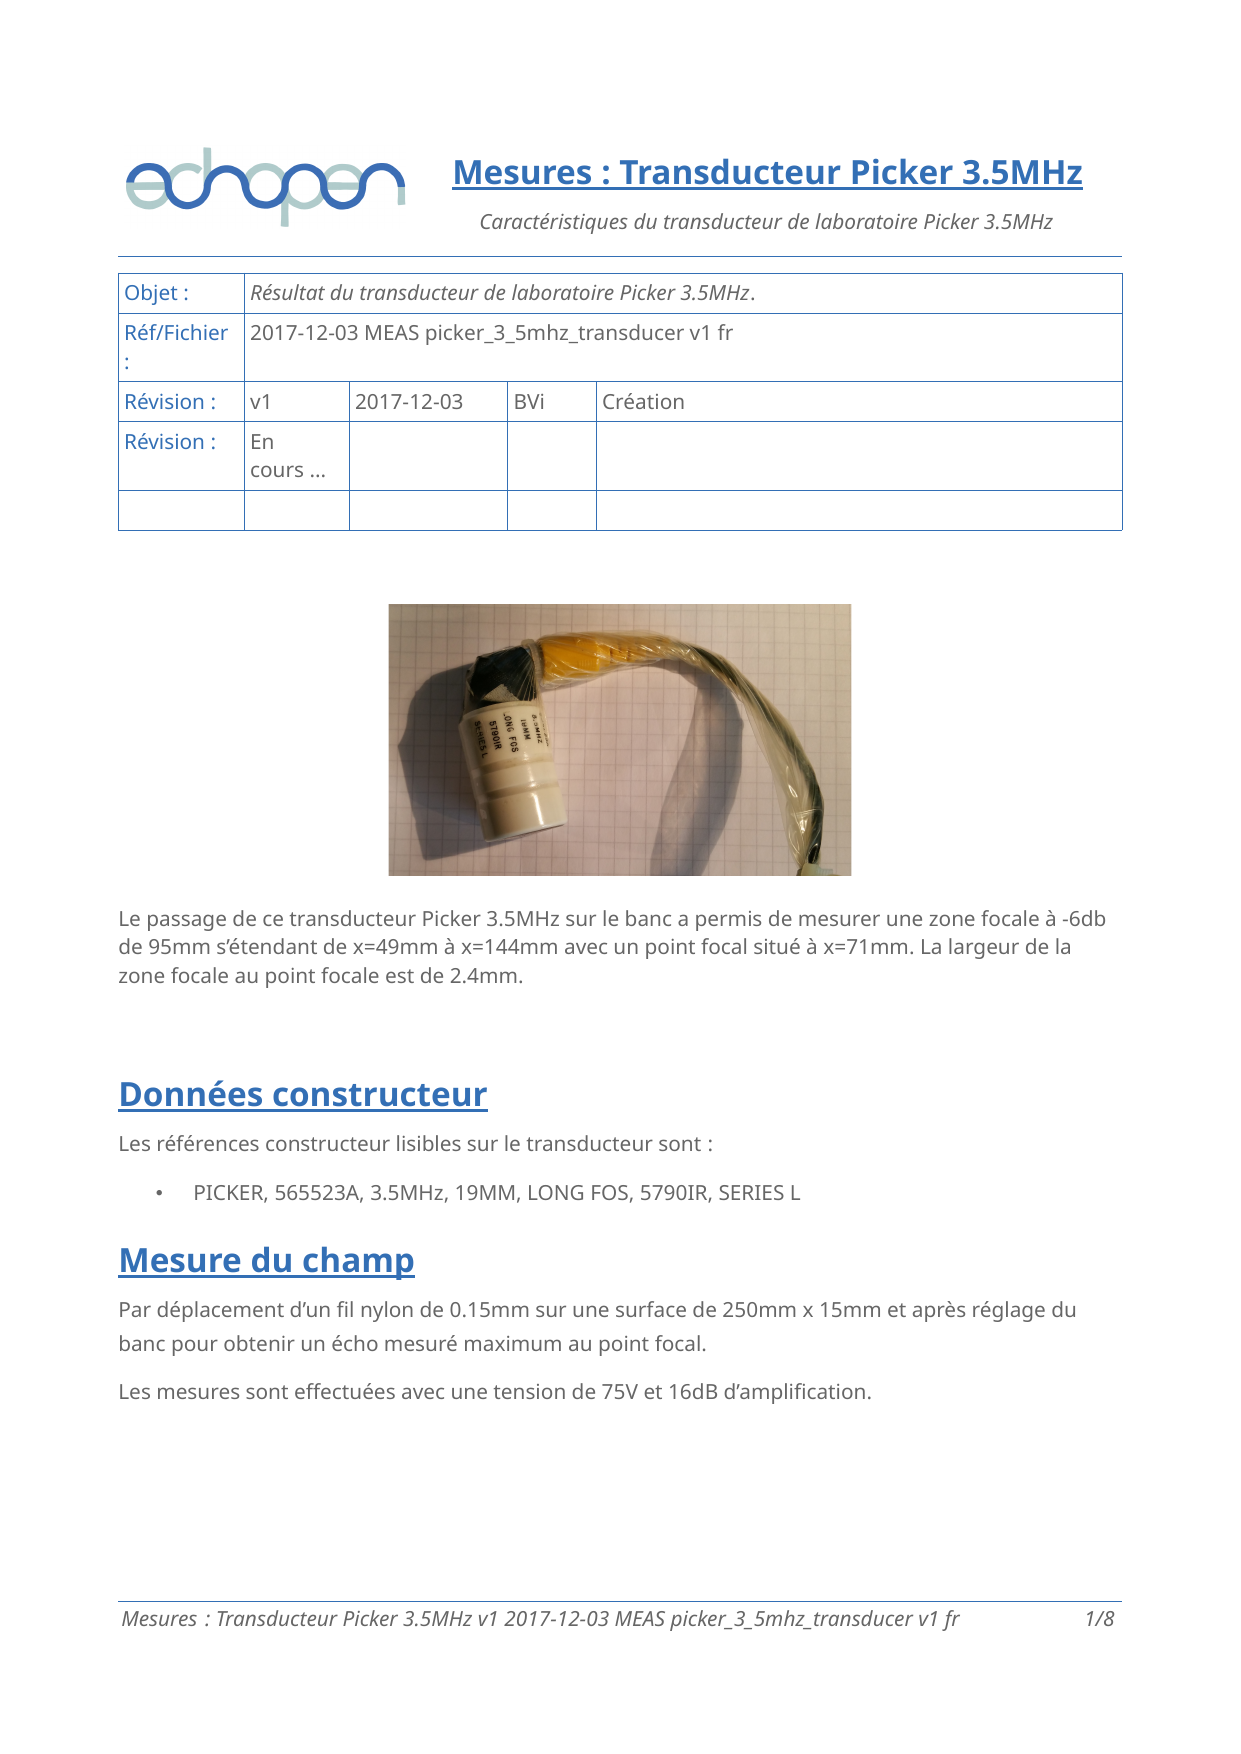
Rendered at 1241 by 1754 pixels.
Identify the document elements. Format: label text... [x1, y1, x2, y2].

subtitle Mesure du champ [118, 1237, 1122, 1282]
list PICKER, 565523A, 3.5MHz, 19MM, LONG FOS, 5790IR, SERIES L [156, 1178, 1122, 1206]
text Par déplacement d’un fil nylon de 0.15mm sur une surface de 250mm x 15mm et après réglage du banc pour obtenir un écho mesuré maximum au point focal. [118, 1295, 1122, 1357]
text Les mesures sont effectuées avec une tension de 75V et 16dB d’amplification. [118, 1377, 1122, 1406]
picture [123, 145, 407, 229]
text Les références constructeur lisibles sur le transducteur sont : [118, 1129, 1122, 1157]
subtitle Données constructeur [118, 1071, 1122, 1117]
text Le passage de ce transducteur Picker 3.5MHz sur le banc a permis de mesurer une zone focale à -6db de 95mm s’étendant de x=49mm à x=144mm avec un point focal situé à x=71mm. La largeur de la zone focale au point focale est de 2.4mm. [118, 904, 1122, 989]
